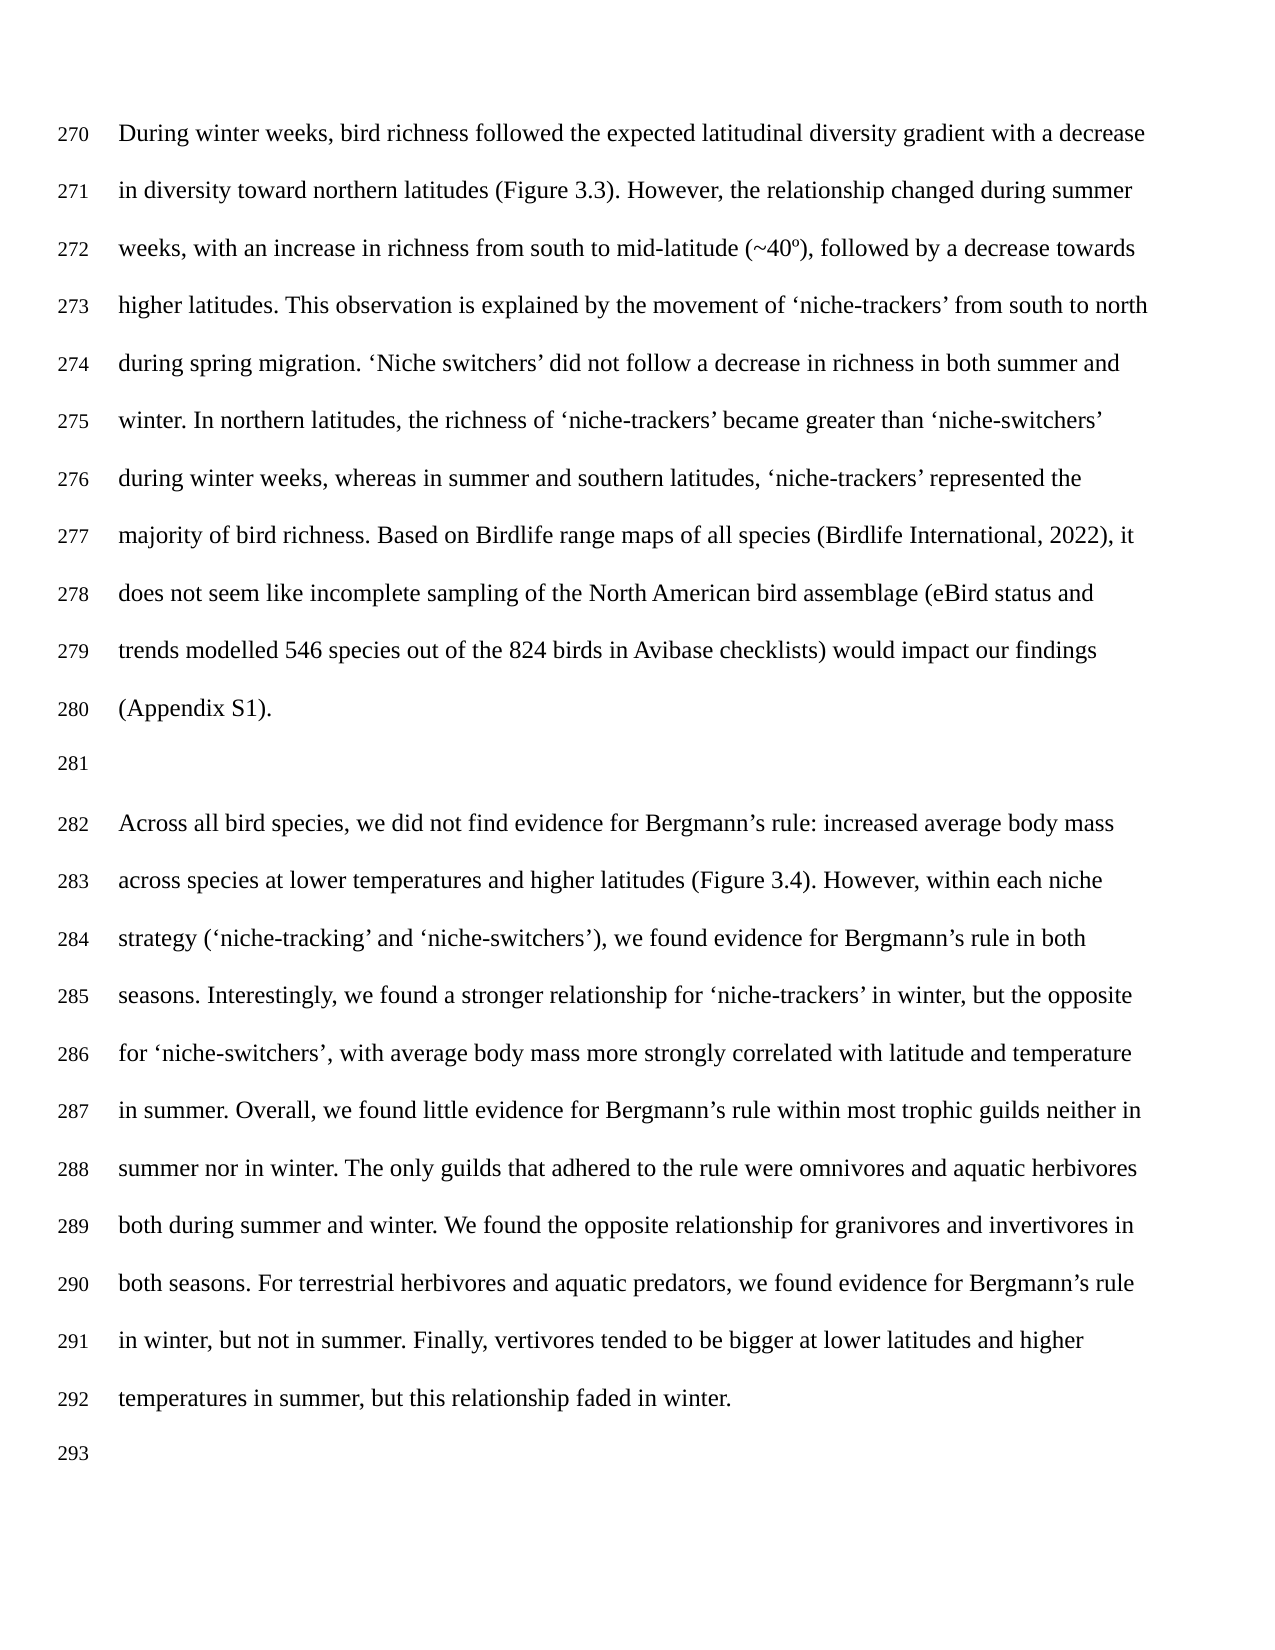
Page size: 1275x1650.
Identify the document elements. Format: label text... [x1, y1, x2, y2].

text Across all bird species, we did not find evidence for Bergmann’s rule: increased average body mass across species at lower temperatures and higher latitudes (Figure 3.4). However, within each niche strategy (‘niche-tracking’ and ‘niche-switchers’), we found evidence for Bergmann’s rule in both seasons. Interestingly, we found a stronger relationship for ‘niche-trackers’ in winter, but the opposite for ‘niche-switchers’, with average body mass more strongly correlated with latitude and temperature in summer. Overall, we found little evidence for Bergmann’s rule within most trophic guilds neither in summer nor in winter. The only guilds that adhered to the rule were omnivores and aquatic herbivores both during summer and winter. We found the opposite relationship for granivores and invertivores in both seasons. For terrestrial herbivores and aquatic predators, we found evidence for Bergmann’s rule in winter, but not in summer. Finally, vertivores tended to be bigger at lower latitudes and higher temperatures in summer, but this relationship faded in winter. [118, 808, 1157, 1412]
text During winter weeks, bird richness followed the expected latitudinal diversity gradient with a decrease in diversity toward northern latitudes (Figure 3.3). However, the relationship changed during summer weeks, with an increase in richness from south to mid-latitude (~40º), followed by a decrease towards higher latitudes. This observation is explained by the movement of ‘niche-trackers’ from south to north during spring migration. ‘Niche switchers’ did not follow a decrease in richness in both summer and winter. In northern latitudes, the richness of ‘niche-trackers’ became greater than ‘niche-switchers’ during winter weeks, whereas in summer and southern latitudes, ‘niche-trackers’ represented the majority of bird richness. Based on Birdlife range maps of all species (Birdlife International, 2022), it does not seem like incomplete sampling of the North American bird assemblage (eBird status and trends modelled 546 species out of the 824 birds in Avibase checklists) would impact our findings (Appendix S1). [118, 118, 1157, 722]
